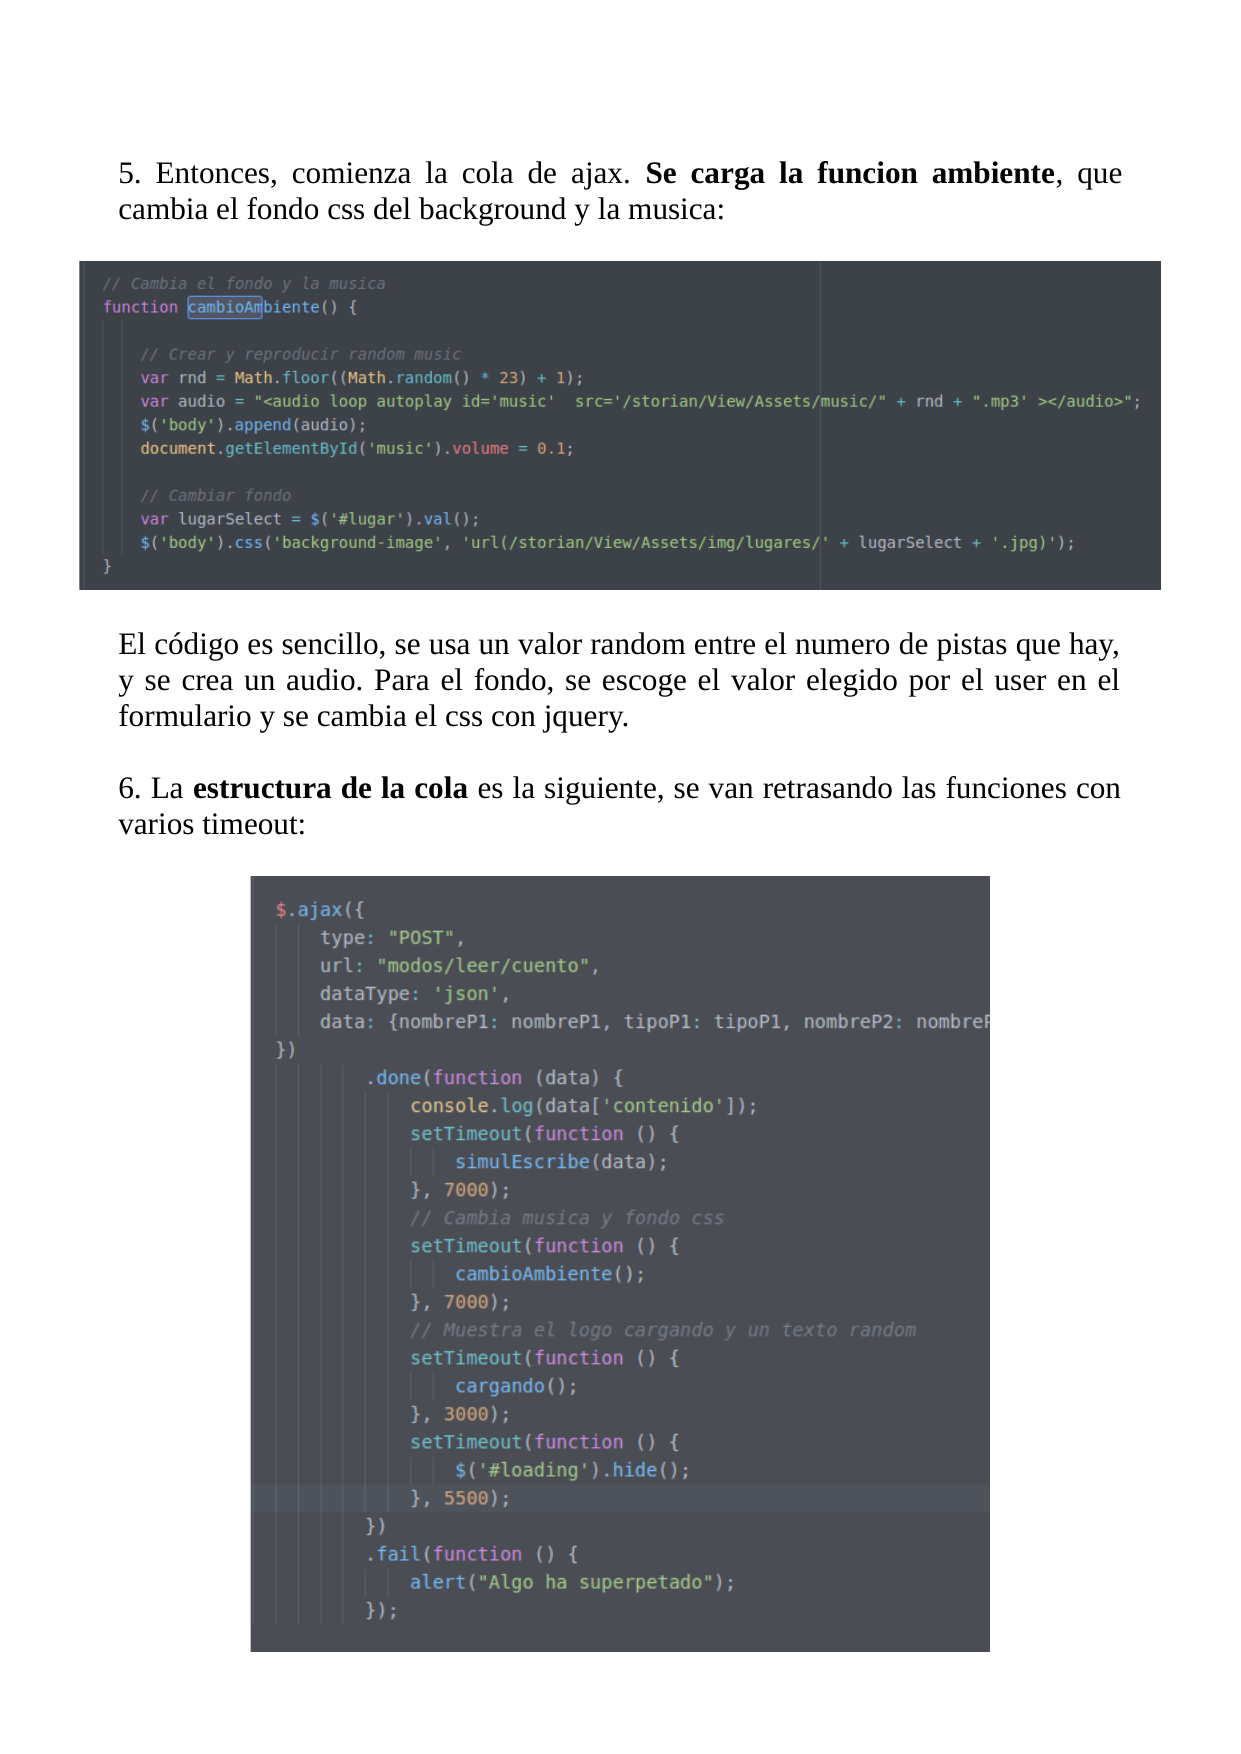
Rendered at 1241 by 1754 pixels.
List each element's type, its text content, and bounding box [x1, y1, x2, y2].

text 5. Entonces, comienza la cola de ajax. Se carga la funcion ambiente, que cambia el fondo css del background y la musica: [118, 154, 1122, 226]
picture [250, 876, 744, 1652]
picture [79, 261, 1161, 590]
text El código es sencillo, se usa un valor random entre el numero de pistas que hay, y se crea un audio. Para el fondo, se escoge el valor elegido por el user en el formulario y se cambia el css con jquery. [118, 625, 1122, 733]
text 6. La estructura de la cola es la siguiente, se van retrasando las funciones con varios timeout: [118, 769, 1122, 841]
